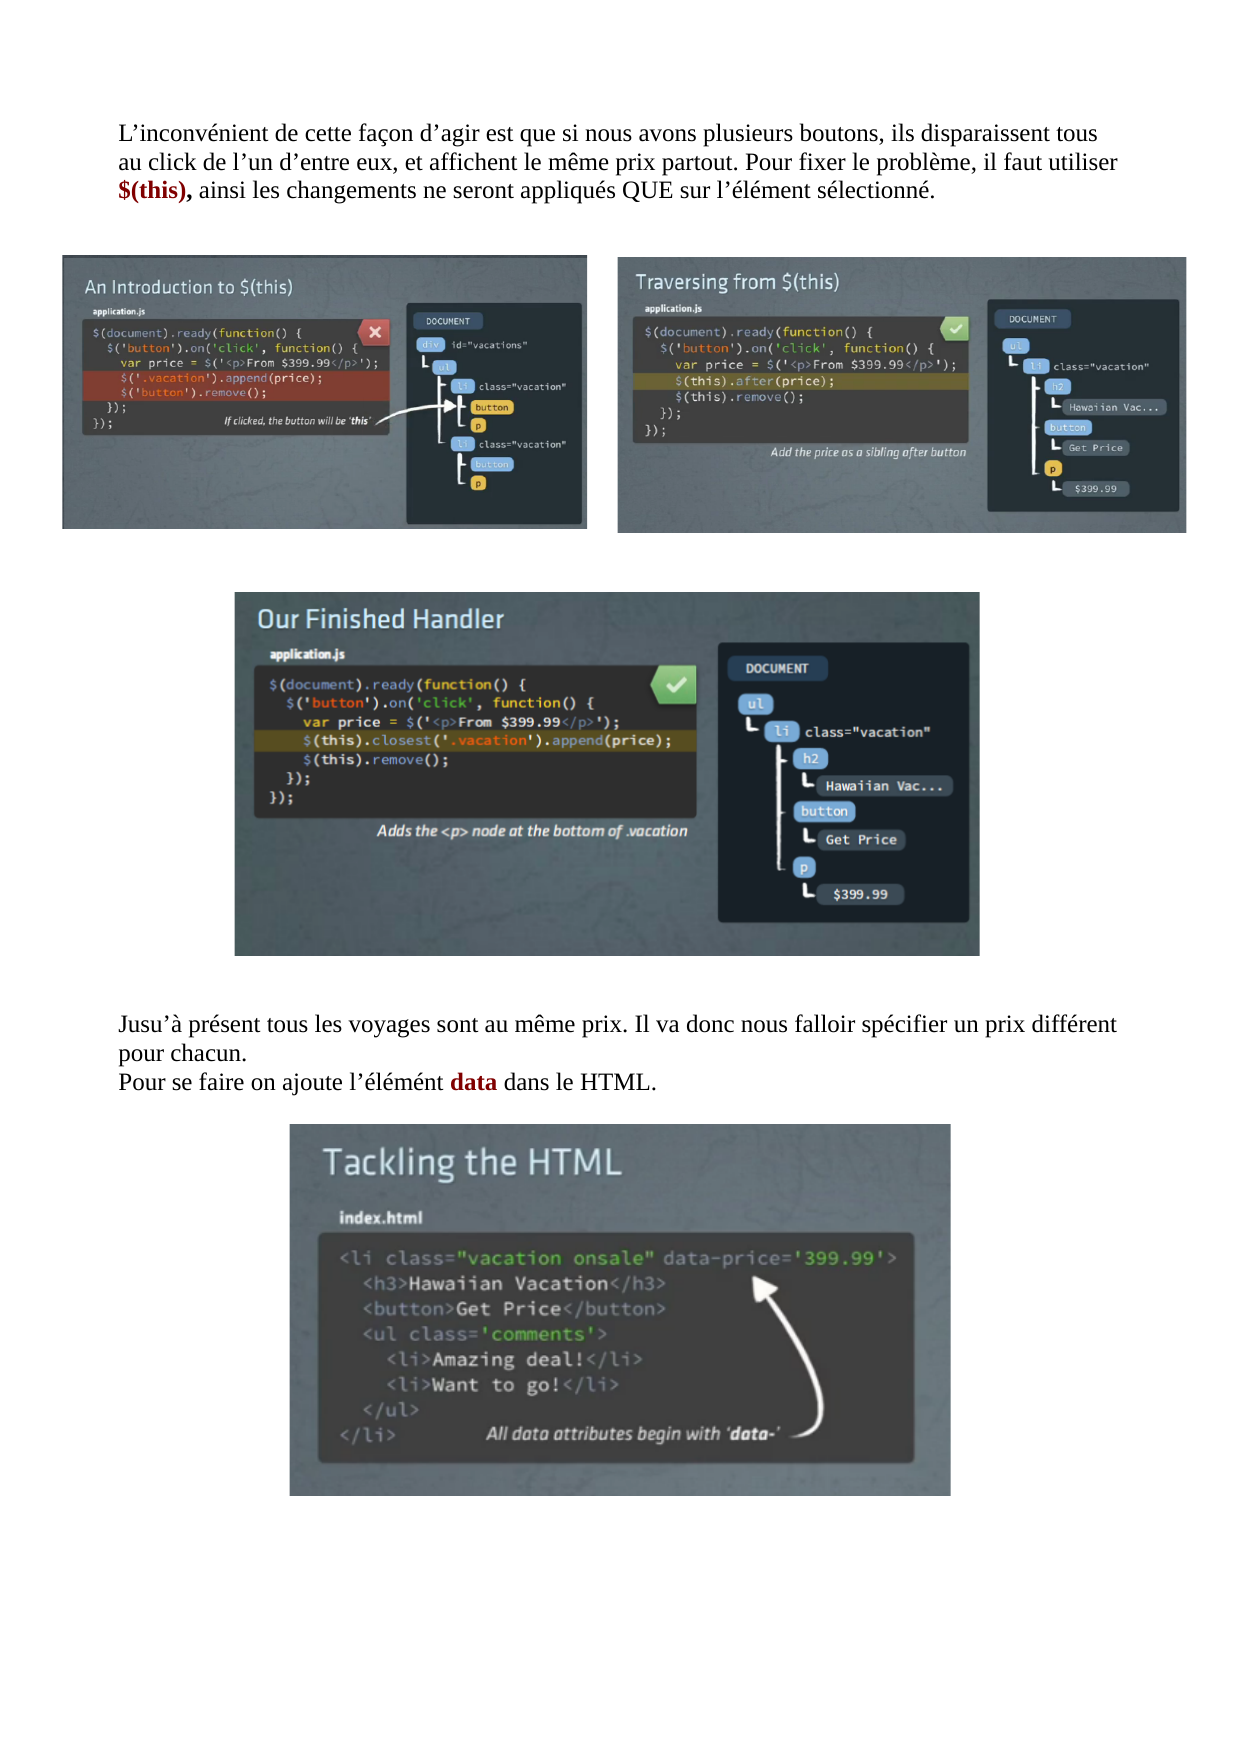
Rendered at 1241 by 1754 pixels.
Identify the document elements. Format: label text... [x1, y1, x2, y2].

text Jusu’à présent tous les voyages sont au même prix. Il va donc nous falloir spécifier un prix différent pour chacun. [118, 1009, 1122, 1067]
text Pour se faire on ajoute l’élémént data dans le HTML. [118, 1067, 1122, 1096]
picture [234, 592, 980, 956]
picture [62, 255, 588, 529]
picture [289, 1124, 951, 1496]
picture [617, 257, 1187, 533]
text L’inconvénient de cette façon d’agir est que si nous avons plusieurs boutons, ils disparaissent tous au click de l’un d’entre eux, et affichent le même prix partout. Pour fixer le problème, il faut utiliser $(this), ainsi les changements ne seront appliqués QUE sur l’élément sélectionné. [118, 118, 1122, 204]
